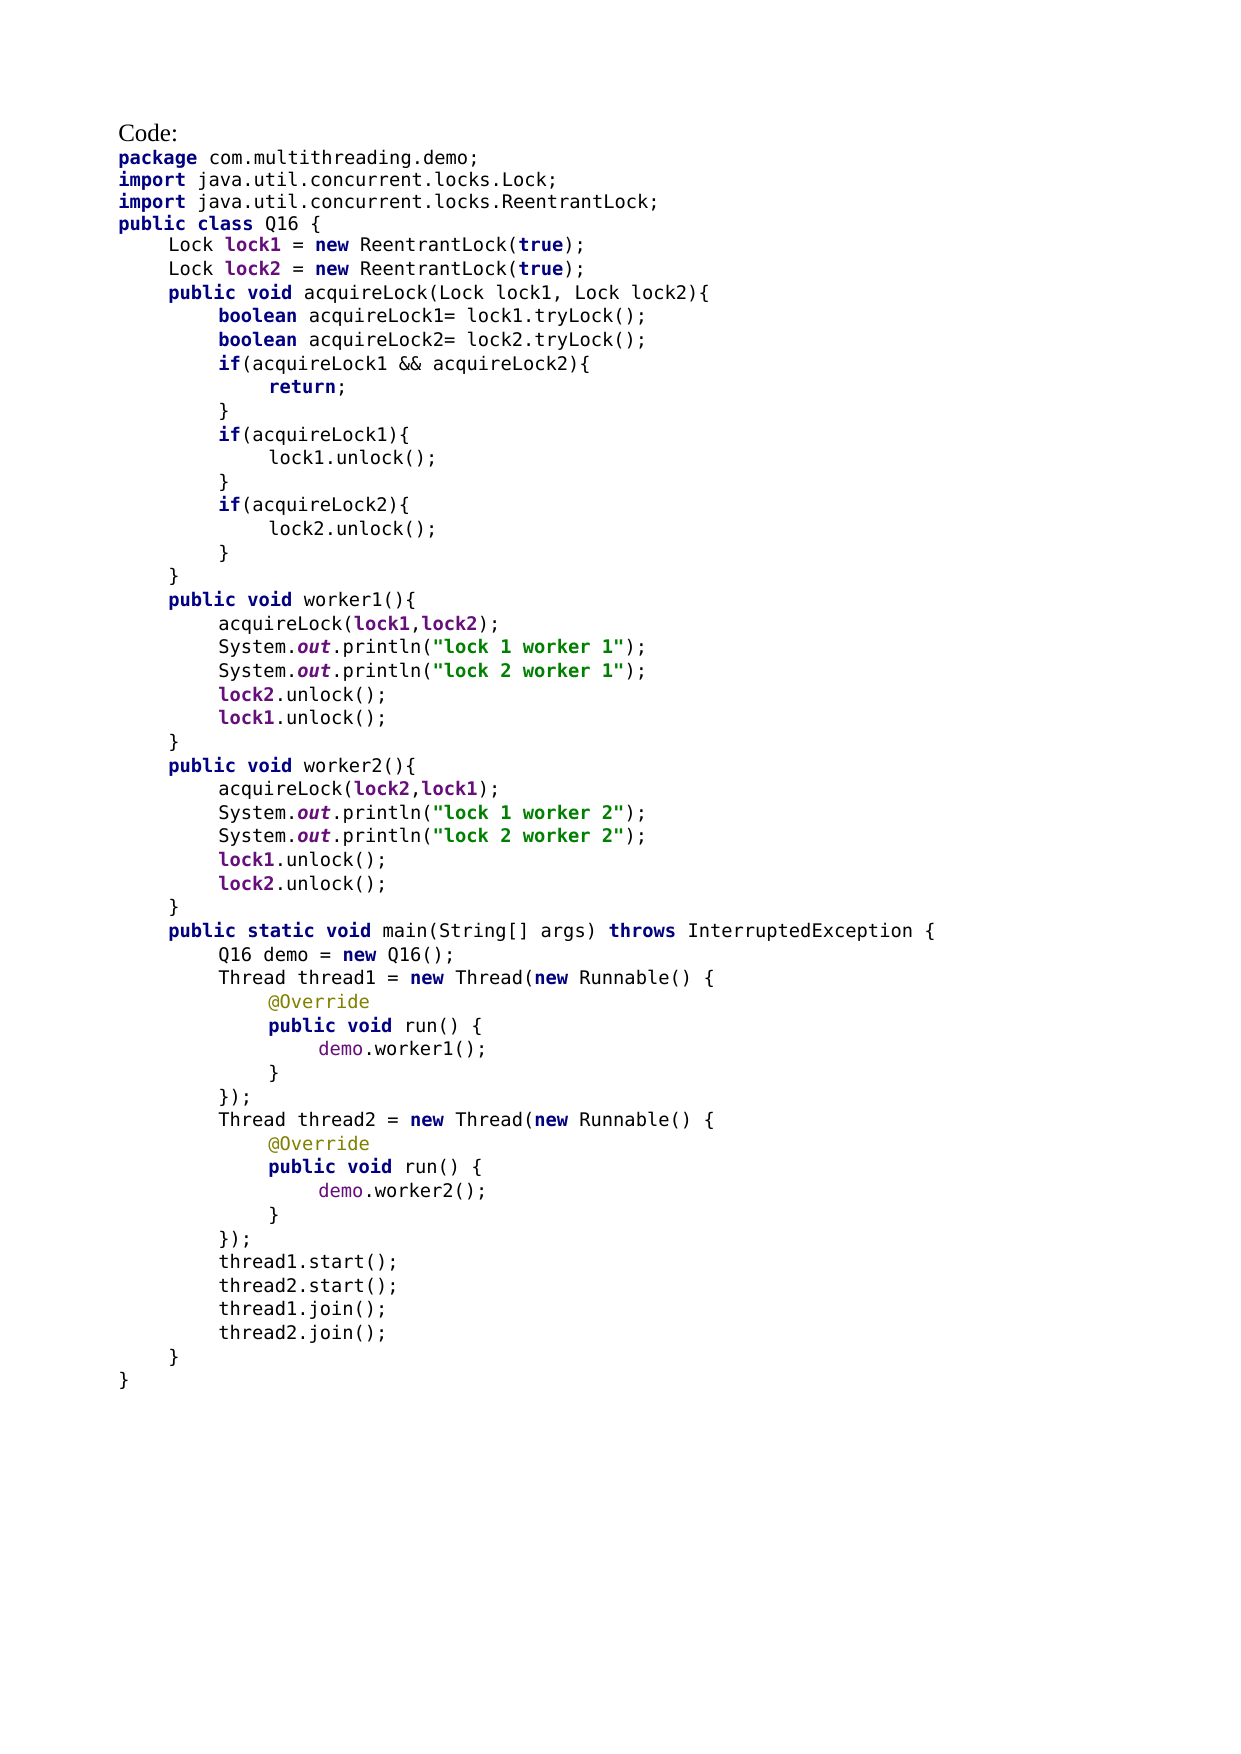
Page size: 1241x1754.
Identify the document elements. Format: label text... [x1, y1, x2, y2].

text thread2.start(); [118, 1275, 1122, 1298]
text } [118, 1204, 1122, 1227]
text public class Q16 { [118, 212, 1122, 234]
text } [118, 896, 1122, 920]
text thread1.start(); [118, 1251, 1122, 1275]
text acquireLock(lock2,lock1); [118, 778, 1122, 802]
text } [118, 471, 1122, 494]
text System.out.println("lock 2 worker 1"); [118, 660, 1122, 684]
text public static void main(String[] args) throws InterruptedException { [118, 920, 1122, 944]
text package com.multithreading.demo; [118, 147, 1122, 169]
text Q16 demo = new Q16(); [118, 944, 1122, 967]
text import java.util.concurrent.locks.ReentrantLock; [118, 191, 1122, 212]
text }); [118, 1086, 1122, 1109]
text System.out.println("lock 1 worker 1"); [118, 636, 1122, 660]
text if(acquireLock1){ [118, 423, 1122, 447]
text Lock lock2 = new ReentrantLock(true); [118, 258, 1122, 282]
text if(acquireLock1 && acquireLock2){ [118, 353, 1122, 376]
text boolean acquireLock1= lock1.tryLock(); [118, 305, 1122, 329]
text public void worker1(){ [118, 589, 1122, 613]
text Thread thread1 = new Thread(new Runnable() { [118, 967, 1122, 991]
text System.out.println("lock 1 worker 2"); [118, 802, 1122, 826]
text } [118, 731, 1122, 754]
text demo.worker2(); [118, 1180, 1122, 1204]
text @Override [118, 991, 1122, 1015]
text @Override [118, 1133, 1122, 1157]
text thread1.join(); [118, 1298, 1122, 1322]
text } [118, 400, 1122, 423]
text } [118, 1369, 1122, 1391]
text import java.util.concurrent.locks.Lock; [118, 169, 1122, 191]
text lock2.unlock(); [118, 684, 1122, 707]
text demo.worker1(); [118, 1038, 1122, 1062]
text Lock lock1 = new ReentrantLock(true); [118, 234, 1122, 258]
text Thread thread2 = new Thread(new Runnable() { [118, 1109, 1122, 1133]
text acquireLock(lock1,lock2); [118, 613, 1122, 636]
text lock2.unlock(); [118, 873, 1122, 896]
text } [118, 542, 1122, 565]
text public void acquireLock(Lock lock1, Lock lock2){ [118, 282, 1122, 305]
text public void run() { [118, 1157, 1122, 1180]
text } [118, 1346, 1122, 1369]
text thread2.join(); [118, 1322, 1122, 1346]
text boolean acquireLock2= lock2.tryLock(); [118, 329, 1122, 353]
text lock1.unlock(); [118, 447, 1122, 471]
text if(acquireLock2){ [118, 494, 1122, 518]
text lock2.unlock(); [118, 518, 1122, 542]
text return; [118, 376, 1122, 400]
text public void run() { [118, 1015, 1122, 1038]
text lock1.unlock(); [118, 707, 1122, 731]
text System.out.println("lock 2 worker 2"); [118, 826, 1122, 849]
text } [118, 1062, 1122, 1086]
text }); [118, 1227, 1122, 1251]
text } [118, 565, 1122, 589]
text lock1.unlock(); [118, 849, 1122, 873]
text public void worker2(){ [118, 754, 1122, 778]
text Code: [118, 118, 1122, 147]
